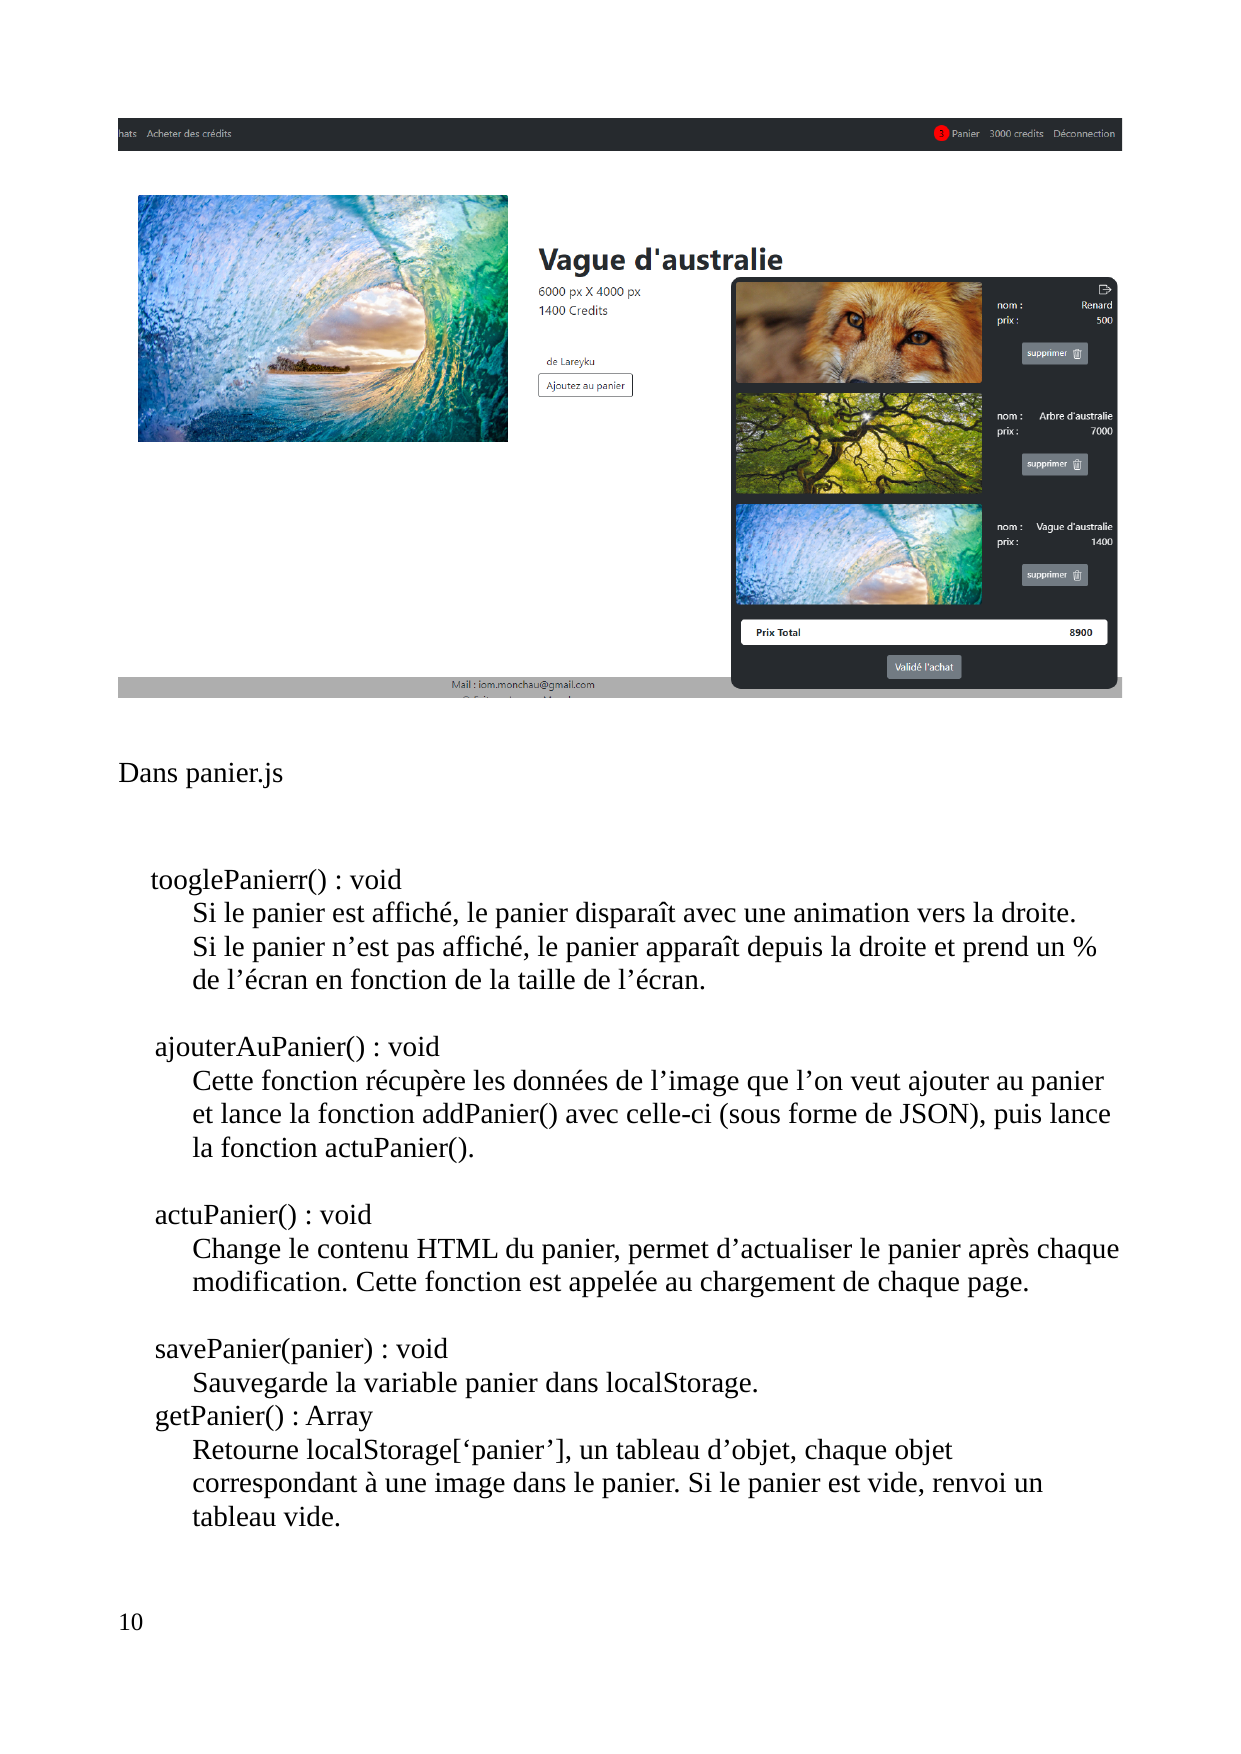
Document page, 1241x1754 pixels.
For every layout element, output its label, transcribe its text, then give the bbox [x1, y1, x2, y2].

text tooglePanierr() : void [118, 862, 1122, 895]
text Change le contenu HTML du panier, permet d’actualiser le panier après chaque modification. Cette fonction est appelée au chargement de chaque page. [118, 1231, 1122, 1298]
text getPanier() : Array [118, 1398, 1122, 1432]
text Retourne localStorage[‘panier’], un tableau d’objet, chaque objet correspondant à une image dans le panier. Si le panier est vide, renvoi un tableau vide. [118, 1432, 1122, 1533]
text Si le panier est affiché, le panier disparaît avec une animation vers la droite. [118, 895, 1122, 929]
picture [118, 118, 1123, 698]
text ajouterAuPanier() : void [118, 1029, 1122, 1063]
text Sauvegarde la variable panier dans localStorage. [118, 1365, 1122, 1398]
text savePanier(panier) : void [118, 1331, 1122, 1365]
text Si le panier n’est pas affiché, le panier apparaît depuis la droite et prend un % de l’écran en fonction de la taille de l’écran. [118, 929, 1122, 996]
text Dans panier.js [118, 756, 1122, 789]
text actuPanier() : void [118, 1197, 1122, 1231]
text Cette fonction récupère les données de l’image que l’on veut ajouter au panier et lance la fonction addPanier() avec celle-ci (sous forme de JSON), puis lance la fonction actuPanier(). [118, 1063, 1122, 1164]
